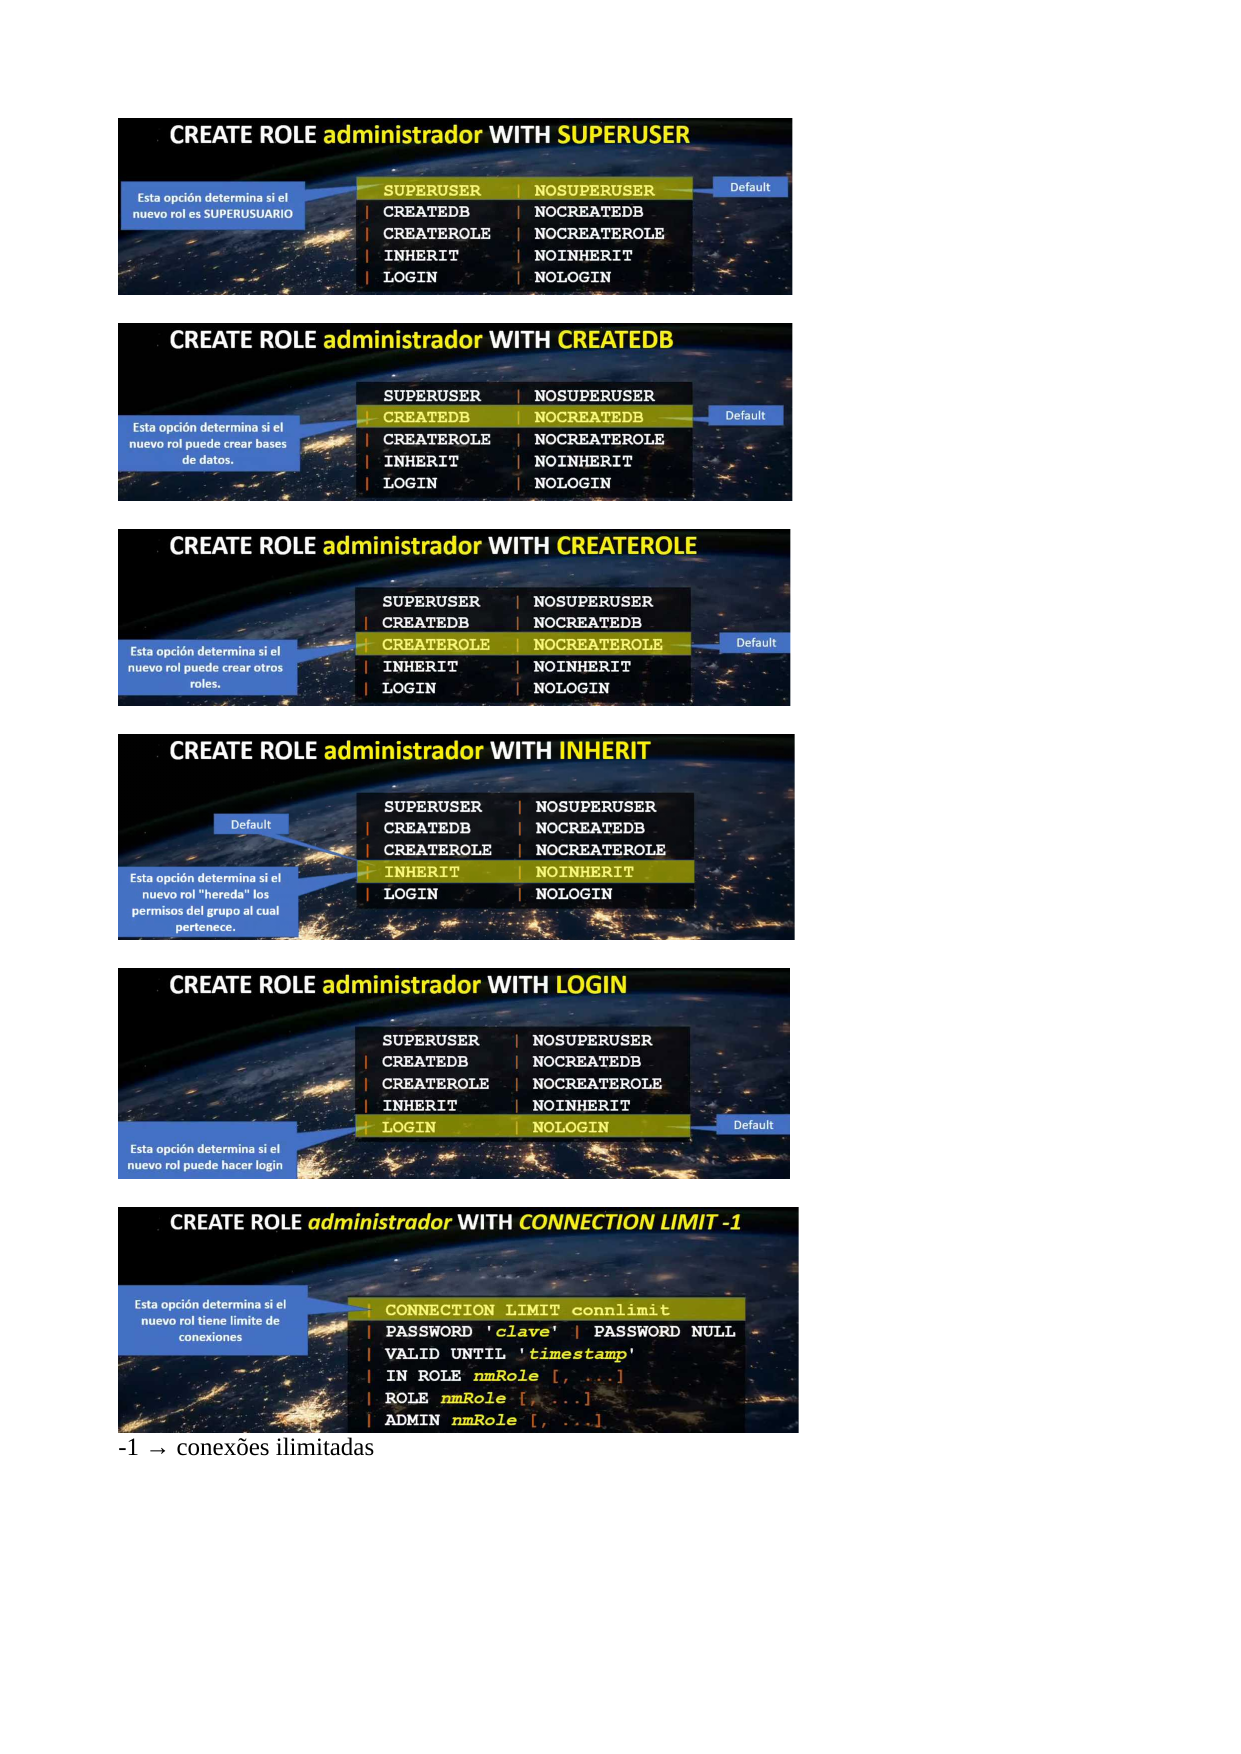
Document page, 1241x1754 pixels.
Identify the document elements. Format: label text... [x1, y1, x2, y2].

text -1 → conexões ilimitadas [118, 1432, 1122, 1461]
picture [118, 323, 793, 501]
picture [118, 1207, 799, 1433]
picture [118, 734, 795, 940]
picture [118, 529, 791, 706]
picture [118, 968, 790, 1179]
picture [118, 118, 793, 295]
